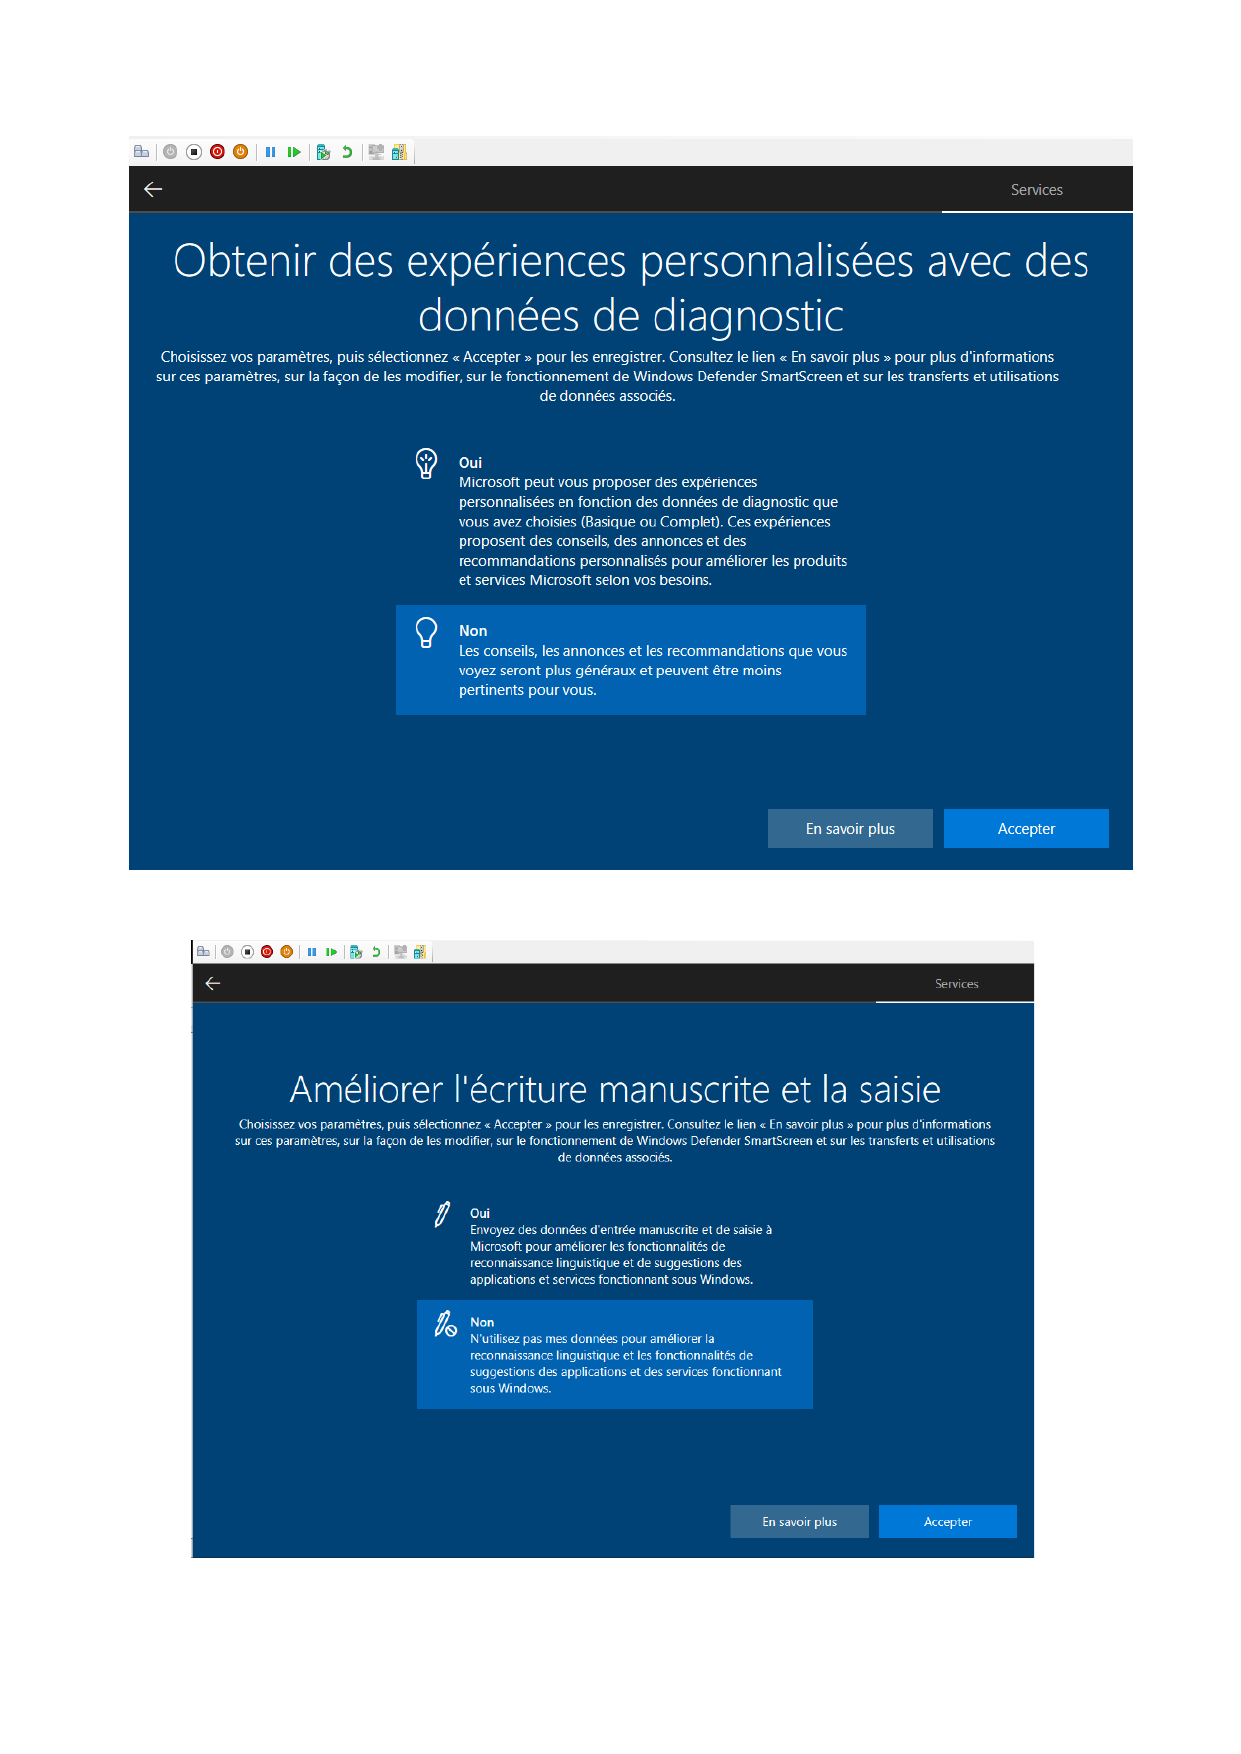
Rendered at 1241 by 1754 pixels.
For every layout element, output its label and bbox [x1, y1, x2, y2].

picture [129, 136, 1133, 870]
picture [191, 940, 1035, 1558]
